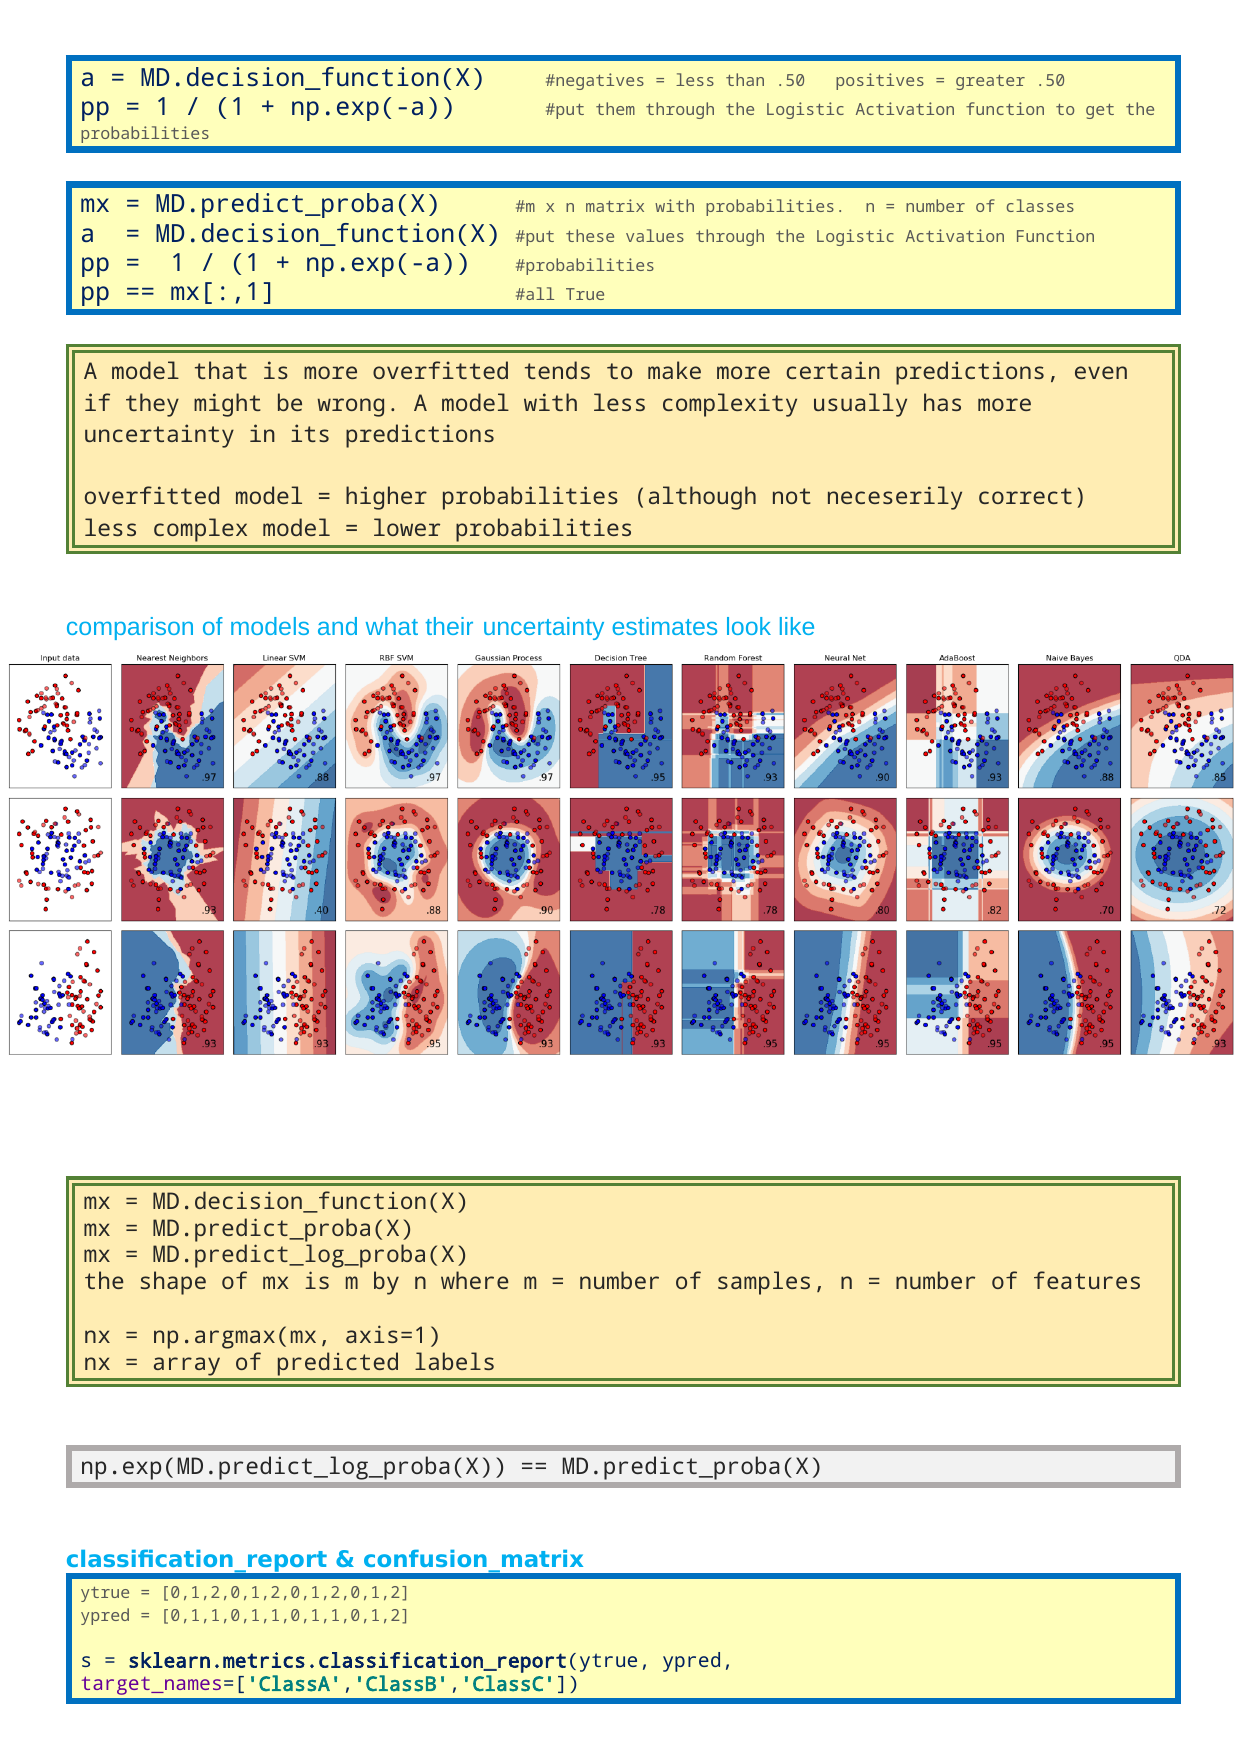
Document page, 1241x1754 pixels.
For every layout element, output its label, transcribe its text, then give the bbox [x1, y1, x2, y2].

text a = MD.decision_function(X) #negatives = less than .50 positives = greater .50 [72, 61, 1175, 84]
title classification_report & confusion_matrix [66, 1546, 1181, 1573]
text ytrue = [0,1,2,0,1,2,0,1,2,0,1,2] ypred = [0,1,1,0,1,1,0,1,1,0,1,2] s = sklearn.metrics.classification_report(ytrue, ypred, target_names=['ClassA','ClassB','ClassC']) [72, 1579, 1175, 1698]
picture [0, 648, 1241, 1062]
text overfitted model = higher probabilities (although not neceserily correct) [75, 469, 1172, 500]
text mx = MD.predict_log_proba(X) [75, 1230, 1172, 1257]
title comparison of models and what their uncertainty estimates look like [66, 612, 1181, 641]
text pp = 1 / (1 + np.exp(-a)) #put them through the Logistic Activation function to get the probabilities [72, 84, 1175, 146]
text mx = MD.decision_function(X) [69, 1180, 1178, 1203]
text a = MD.decision_function(X) #put these values through the Logistic Activation Function [72, 211, 1175, 240]
text the shape of mx is m by n where m = number of samples, n = number of features [75, 1257, 1172, 1284]
text pp = 1 / (1 + np.exp(-a)) #probabilities [72, 240, 1175, 269]
text nx = array of predicted labels [69, 1338, 1178, 1384]
text nx = np.argmax(mx, axis=1) [75, 1311, 1172, 1338]
text pp == mx[:,1] #all True [72, 269, 1175, 309]
text less complex model = lower probabilities [69, 500, 1178, 551]
text np.exp(MD.predict_log_proba(X)) == MD.predict_proba(X) [72, 1451, 1175, 1482]
text A model that is more overfitted tends to make more certain predictions, even if they might be wrong. A model with less complexity usually has more uncertainty in its predictions [69, 347, 1178, 438]
text mx = MD.predict_proba(X) #m x n matrix with probabilities. n = number of classes [72, 188, 1175, 211]
text mx = MD.predict_proba(X) [75, 1203, 1172, 1230]
